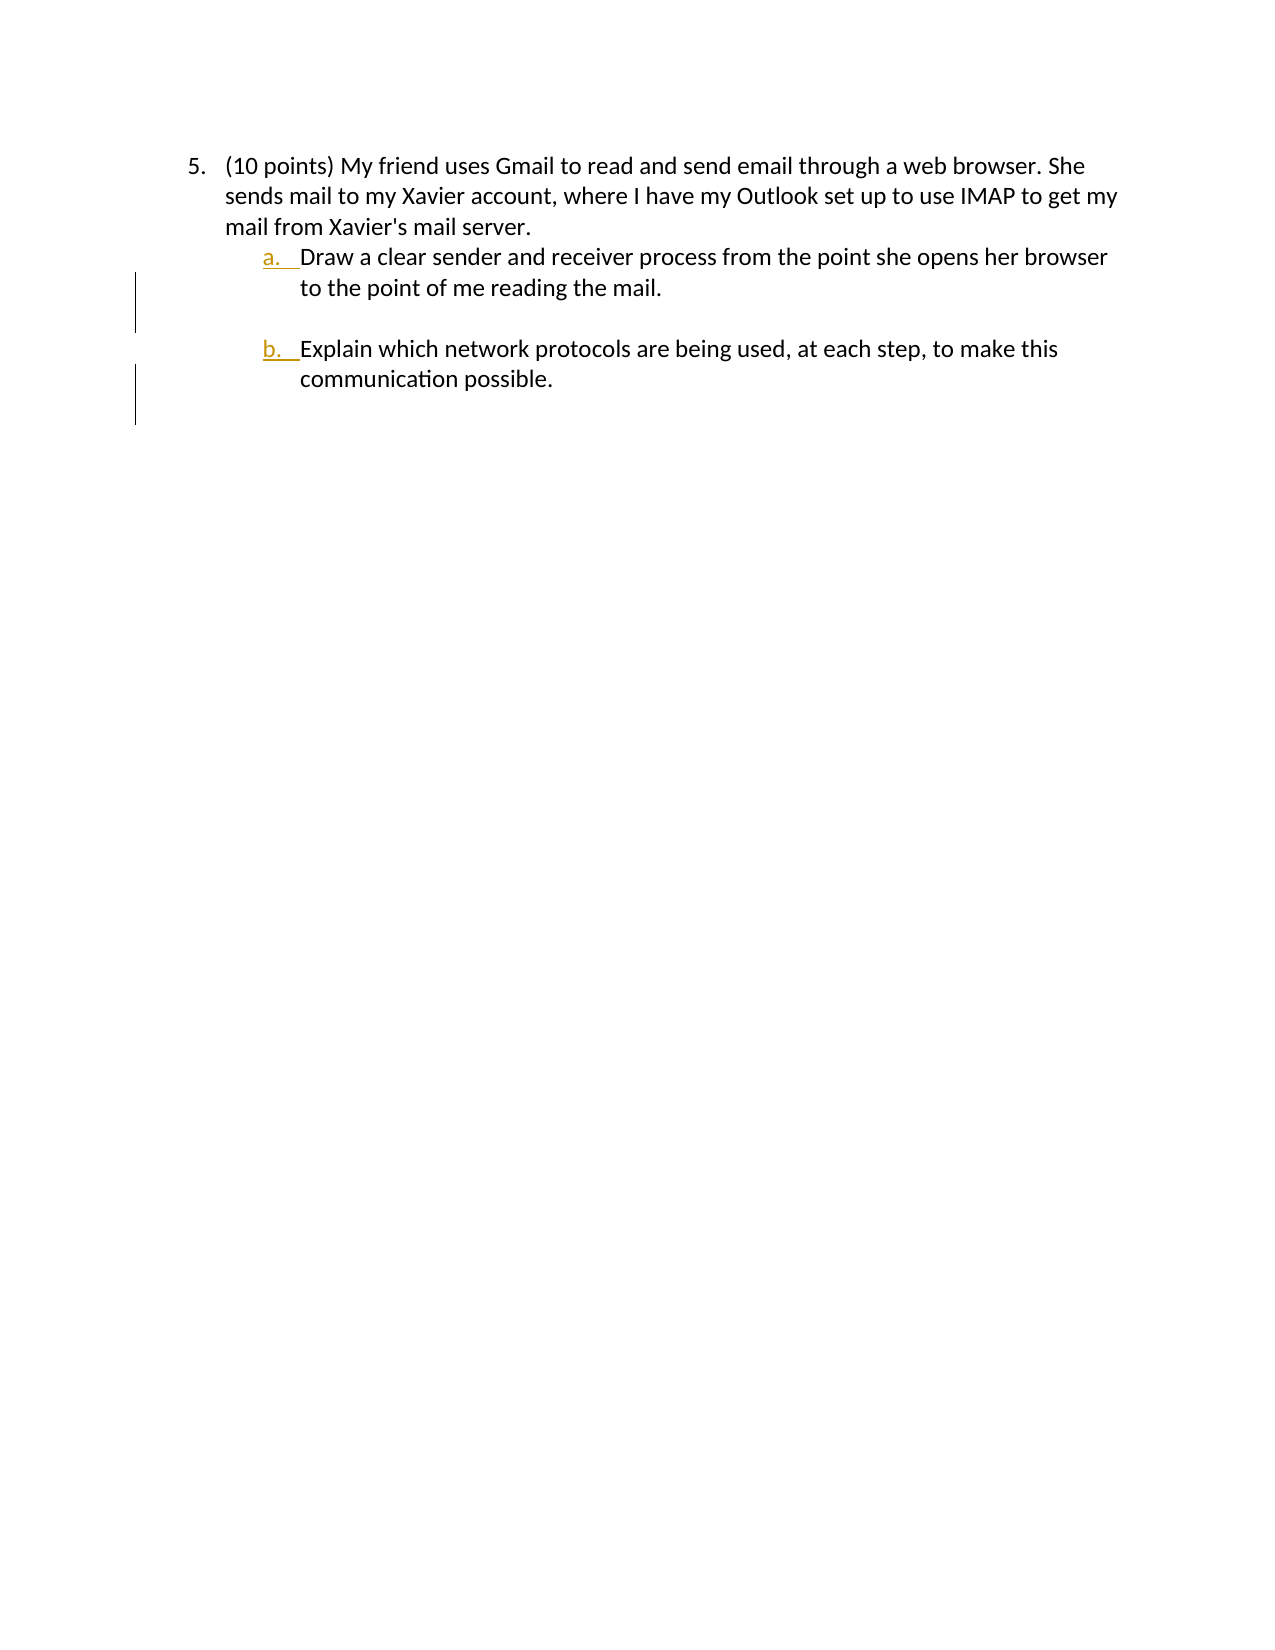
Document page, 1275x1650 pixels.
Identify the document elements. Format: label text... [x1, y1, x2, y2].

list Draw a clear sender and receiver process from the point she opens her browser to the point of me reading the mail. [262, 242, 1125, 303]
list (10 points) My friend uses Gmail to read and send email through a web browser. She sends mail to my Xavier account, where I have my Outlook set up to use IMAP to get my mail from Xavier's mail server. [187, 150, 1125, 242]
list Explain which network protocols are being used, at each step, to make this communication possible. [262, 333, 1125, 394]
